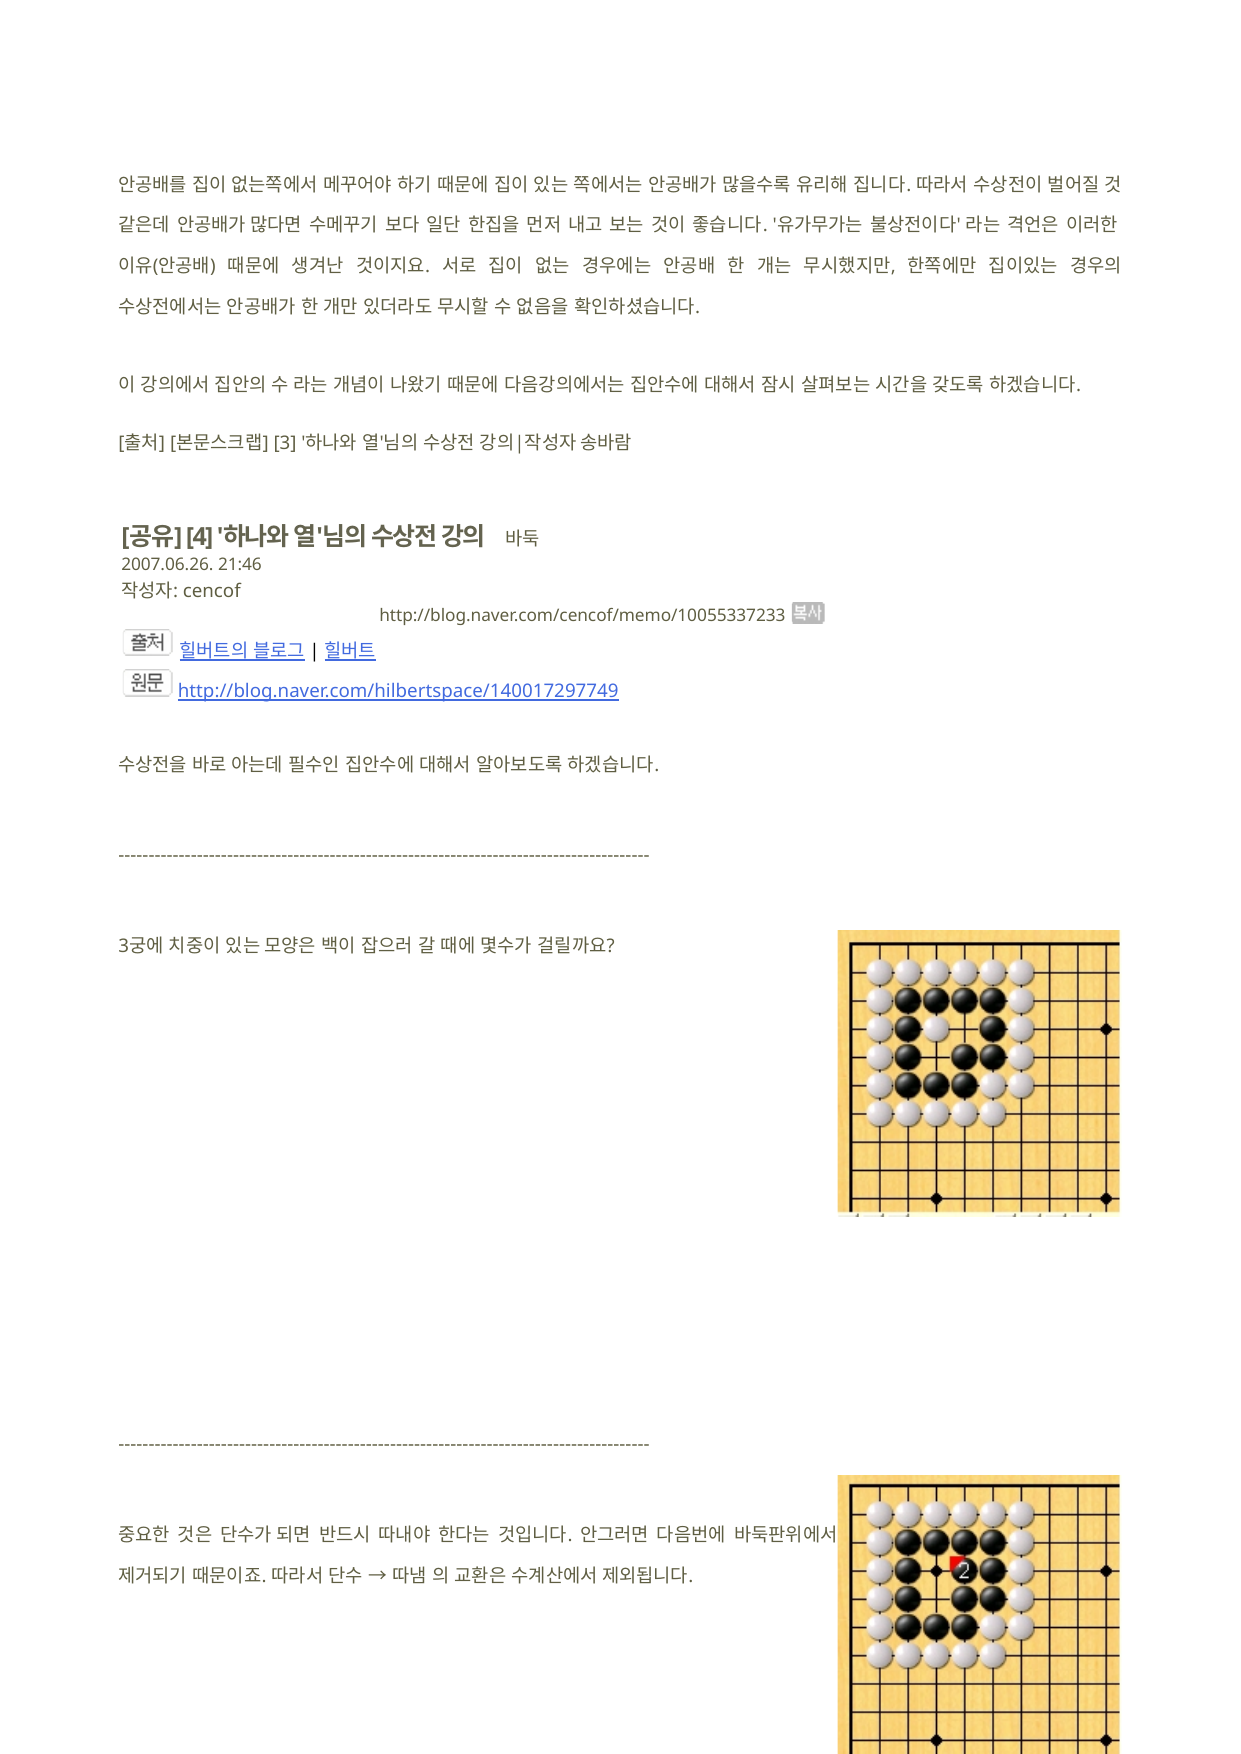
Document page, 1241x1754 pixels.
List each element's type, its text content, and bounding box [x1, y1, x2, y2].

picture [122, 629, 173, 656]
text ---------------------------------------------------------------------------------------- [118, 841, 1122, 867]
text [출처] [본문스크랩] [3] '하나와 열'님의 수상전 강의|작성자 송바람 [118, 427, 1122, 454]
text 3궁에 치중이 있는 모양은 백이 잡으러 갈 때에 몇수가 걸릴까요? [118, 930, 837, 957]
picture [122, 669, 173, 697]
text 안공배를 집이 없는쪽에서 메꾸어야 하기 때문에 집이 있는 쪽에서는 안공배가 많을수록 유리해 집니다. 따라서 수상전이 벌어질 것 같은데 안공배가 많다면 수메꾸기 보다 일단 한집을 먼저 내고 보는 것이 좋습니다. '유가무가는 불상전이다' 라는 격언은 이러한 이유(안공배) 때문에 생겨난 것이지요. 서로 집이 없는 경우에는 안공배 한 개는 무시했지만, 한쪽에만 집이있는 경우의 수상전에서는 안공배가 한 개만 있더라도 무시할 수 없음을 확인하셨습니다. [118, 169, 1122, 357]
text 수상전을 바로 아는데 필수인 집안수에 대해서 알아보도록 하겠습니다. [118, 749, 1122, 776]
picture [837, 930, 1123, 1217]
table_header [공유] [4] '하나와 열'님의 수상전 강의 바둑 2007.06.26. 21:46 작성자: cencof http://blog.naver.com/cencof/memo/10055337233 [118, 513, 827, 629]
text ---------------------------------------------------------------------------------------- [118, 1430, 1122, 1456]
picture [837, 1475, 1123, 1754]
text 이 강의에서 집안의 수 라는 개념이 나왔기 때문에 다음강의에서는 집안수에 대해서 잠시 살펴보는 시간을 갖도록 하겠습니다. [118, 369, 1122, 397]
picture [791, 602, 825, 624]
text 중요한 것은 단수가 되면 반드시 따내야 한다는 것입니다. 안그러면 다음번에 바둑판위에서 제거되기 때문이죠. 따라서 단수 → 따냄 의 교환은 수계산에서 제외됩니다. [118, 1520, 837, 1588]
text 힐버트의 블로그 | 힐버트 http://blog.naver.com/hilbertspace/140017297749 [118, 629, 1122, 703]
